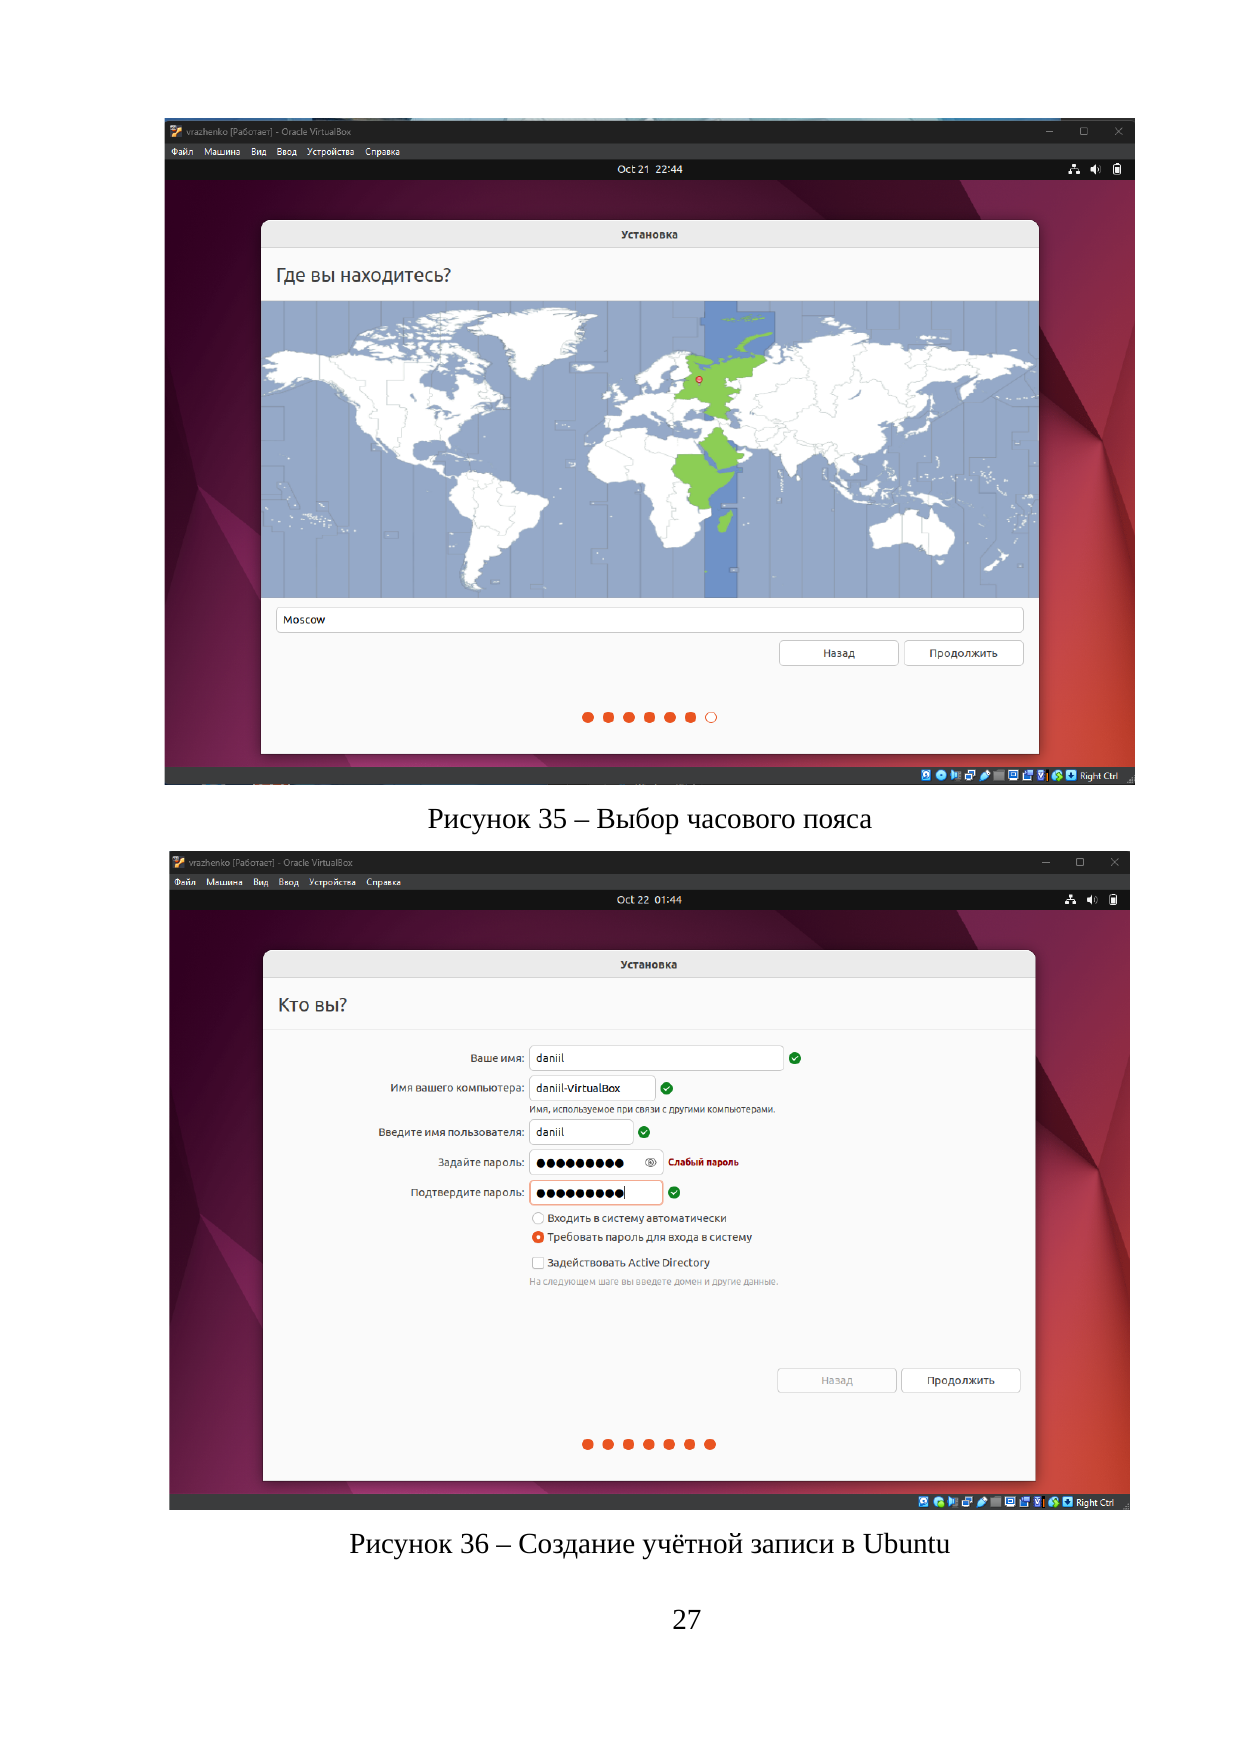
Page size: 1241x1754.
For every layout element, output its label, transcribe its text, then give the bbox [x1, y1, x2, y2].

picture [164, 118, 1135, 785]
text Рисунок 36 – Создание учётной записи в Ubuntu [169, 1510, 1130, 1560]
picture [169, 851, 1130, 1510]
text Рисунок 35 – Выбор часового пояса [164, 785, 1135, 835]
